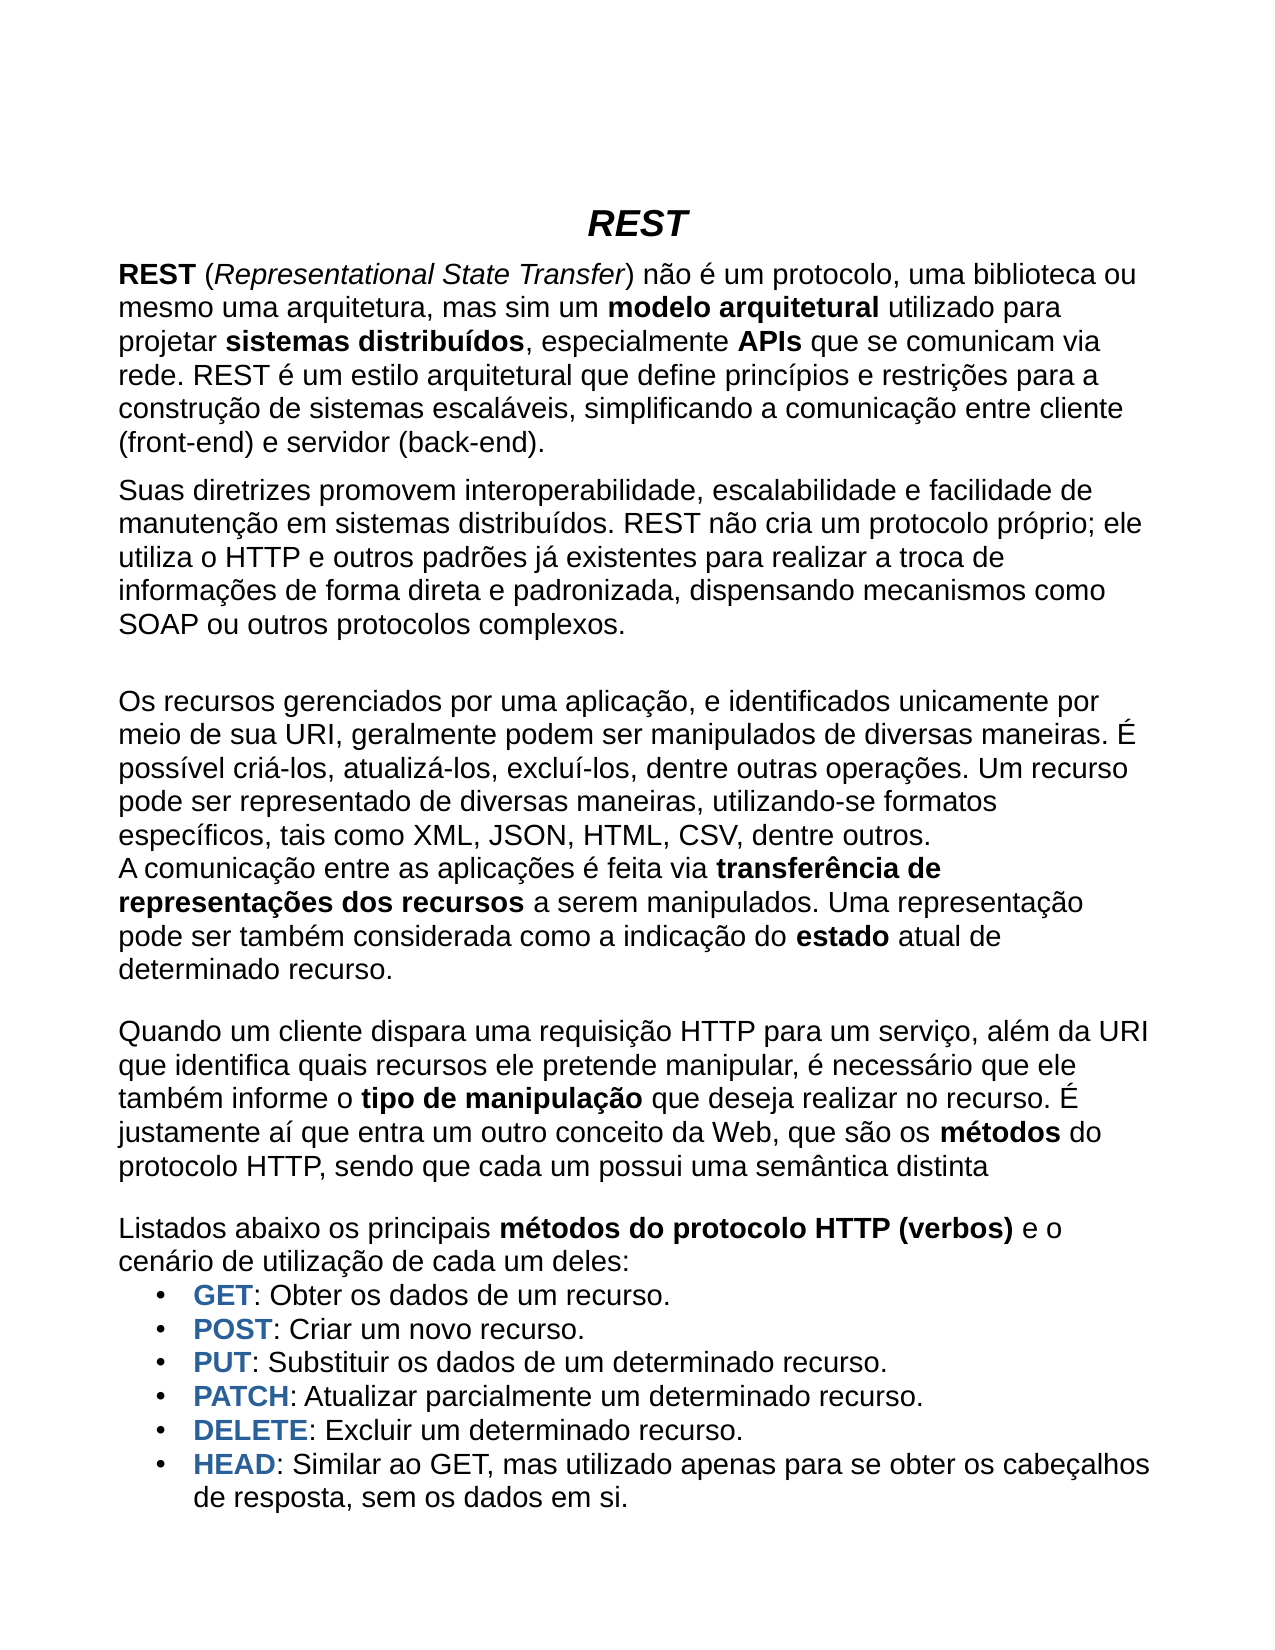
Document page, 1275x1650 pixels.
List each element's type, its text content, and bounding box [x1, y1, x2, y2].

subtitle HEAD: Similar ao GET, mas utilizado apenas para se obter os cabeçalhos de resposta, sem os dados em si. [156, 1447, 1157, 1514]
subtitle PUT: Substituir os dados de um determinado recurso. [156, 1346, 1157, 1379]
subtitle Os recursos gerenciados por uma aplicação, e identificados unicamente por meio de sua URI, geralmente podem ser manipulados de diversas maneiras. É possível criá-los, atualizá-los, excluí-los, dentre outras operações. Um recurso pode ser representado de diversas maneiras, utilizando-se formatos específicos, tais como XML, JSON, HTML, CSV, dentre outros. [118, 684, 1157, 852]
subtitle PATCH: Atualizar parcialmente um determinado recurso. [156, 1379, 1157, 1413]
subtitle POST: Criar um novo recurso. [156, 1312, 1157, 1346]
subtitle DELETE: Excluir um determinado recurso. [156, 1413, 1157, 1447]
subtitle Quando um cliente dispara uma requisição HTTP para um serviço, além da URI que identifica quais recursos ele pretende manipular, é necessário que ele também informe o tipo de manipulação que deseja realizar no recurso. É justamente aí que entra um outro conceito da Web, que são os métodos do protocolo HTTP, sendo que cada um possui uma semântica distinta [118, 1014, 1157, 1182]
subtitle A comunicação entre as aplicações é feita via transferência de representações dos recursos a serem manipulados. Uma representação pode ser também considerada como a indicação do estado atual de determinado recurso. [118, 852, 1157, 986]
text REST (Representational State Transfer) não é um protocolo, uma biblioteca ou mesmo uma arquitetura, mas sim um modelo arquitetural utilizado para projetar sistemas distribuídos, especialmente APIs que se comunicam via rede. REST é um estilo arquitetural que define princípios e restrições para a construção de sistemas escaláveis, simplificando a comunicação entre cliente (front-end) e servidor (back-end). [118, 257, 1157, 458]
text Suas diretrizes promovem interoperabilidade, escalabilidade e facilidade de manutenção em sistemas distribuídos. REST não cria um protocolo próprio; ele utiliza o HTTP e outros padrões já existentes para realizar a troca de informações de forma direta e padronizada, dispensando mecanismos como SOAP ou outros protocolos complexos. [118, 473, 1157, 641]
subtitle Listados abaixo os principais métodos do protocolo HTTP (verbos) e o cenário de utilização de cada um deles: [118, 1211, 1157, 1278]
subtitle REST [118, 201, 1157, 244]
subtitle GET: Obter os dados de um recurso. [156, 1278, 1157, 1312]
